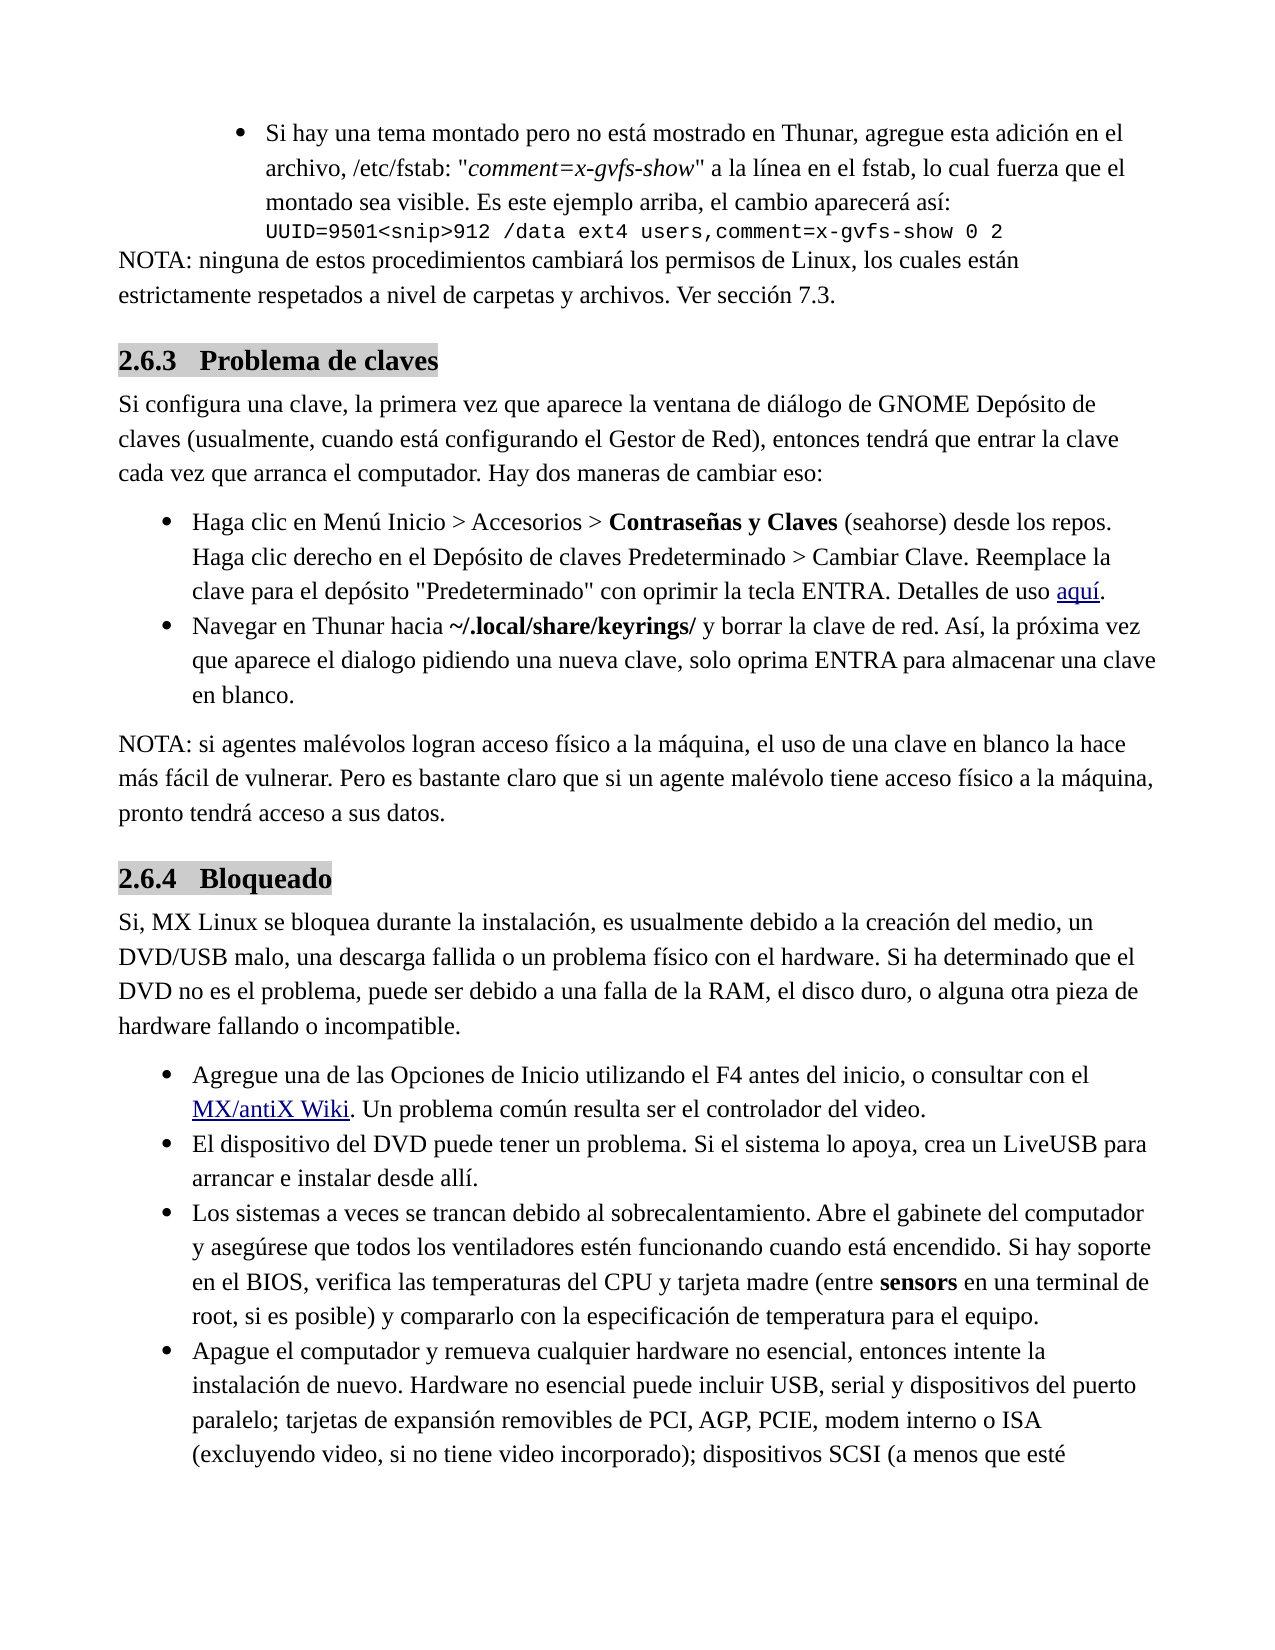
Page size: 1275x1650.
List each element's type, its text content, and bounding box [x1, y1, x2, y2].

text UUID=9501<snip>912 /data ext4 users,comment=x-gvfs-show 0 2 [265, 222, 1157, 245]
list Haga clic en Menú Inicio > Accesorios > Contraseñas y Claves (seahorse) desde los repos. Haga clic derecho en el Depósito de claves Predeterminado > Cambiar Clave. Reemplace la clave para el depósito "Predeterminado" con oprimir la tecla ENTRA. Detalles de uso aquí. [162, 507, 1157, 605]
list Navegar en Thunar hacia ~/.local/share/keyrings/ y borrar la clave de red. Así, la próxima vez que aparece el dialogo pidiendo una nueva clave, solo oprima ENTRA para almacenar una clave en blanco. [162, 611, 1157, 708]
list Agregue una de las Opciones de Inicio utilizando el F4 antes del inicio, o consultar con el MX/antiX Wiki. Un problema común resulta ser el controlador del video. [162, 1060, 1157, 1123]
text NOTA: si agentes malévolos logran acceso físico a la máquina, el uso de una clave en blanco la hace más fácil de vulnerar. Pero es bastante claro que si un agente malévolo tiene acceso físico a la máquina, pronto tendrá acceso a sus datos. [118, 729, 1157, 827]
list Los sistemas a veces se trancan debido al sobrecalentamiento. Abre el gabinete del computador y asegúrese que todos los ventiladores estén funcionando cuando está encendido. Si hay soporte en el BIOS, verifica las temperaturas del CPU y tarjeta madre (entre sensors en una terminal de root, si es posible) y compararlo con la especificación de temperatura para el equipo. [162, 1198, 1157, 1330]
subtitle 2.6.3 Problema de claves [438, 343, 1157, 377]
list Apague el computador y remueva cualquier hardware no esencial, entonces intente la instalación de nuevo. Hardware no esencial puede incluir USB, serial y dispositivos del puerto paralelo; tarjetas de expansión removibles de PCI, AGP, PCIE, modem interno o ISA (excluyendo video, si no tiene video incorporado); dispositivos SCSI (a menos que esté [162, 1336, 1157, 1468]
subtitle 2.6.4 Bloqueado [332, 861, 1157, 895]
text Si configura una clave, la primera vez que aparece la ventana de diálogo de GNOME Depósito de claves (usualmente, cuando está configurando el Gestor de Red), entonces tendrá que entrar la clave cada vez que arranca el computador. Hay dos maneras de cambiar eso: [118, 389, 1157, 487]
list Si hay una tema montado pero no está mostrado en Thunar, agregue esta adición en el archivo, /etc/fstab: "comment=x-gvfs-show" a la línea en el fstab, lo cual fuerza que el montado sea visible. Es este ejemplo arriba, el cambio aparecerá así: [236, 118, 1157, 216]
text NOTA: ninguna de estos procedimientos cambiará los permisos de Linux, los cuales están estrictamente respetados a nivel de carpetas y archivos. Ver sección 7.3. [118, 245, 1157, 308]
list El dispositivo del DVD puede tener un problema. Si el sistema lo apoya, crea un LiveUSB para arrancar e instalar desde allí. [162, 1129, 1157, 1192]
text Si, MX Linux se bloquea durante la instalación, es usualmente debido a la creación del medio, un DVD/USB malo, una descarga fallida o un problema físico con el hardware. Si ha determinado que el DVD no es el problema, puede ser debido a una falla de la RAM, el disco duro, o alguna otra pieza de hardware fallando o incompatible. [118, 907, 1157, 1040]
